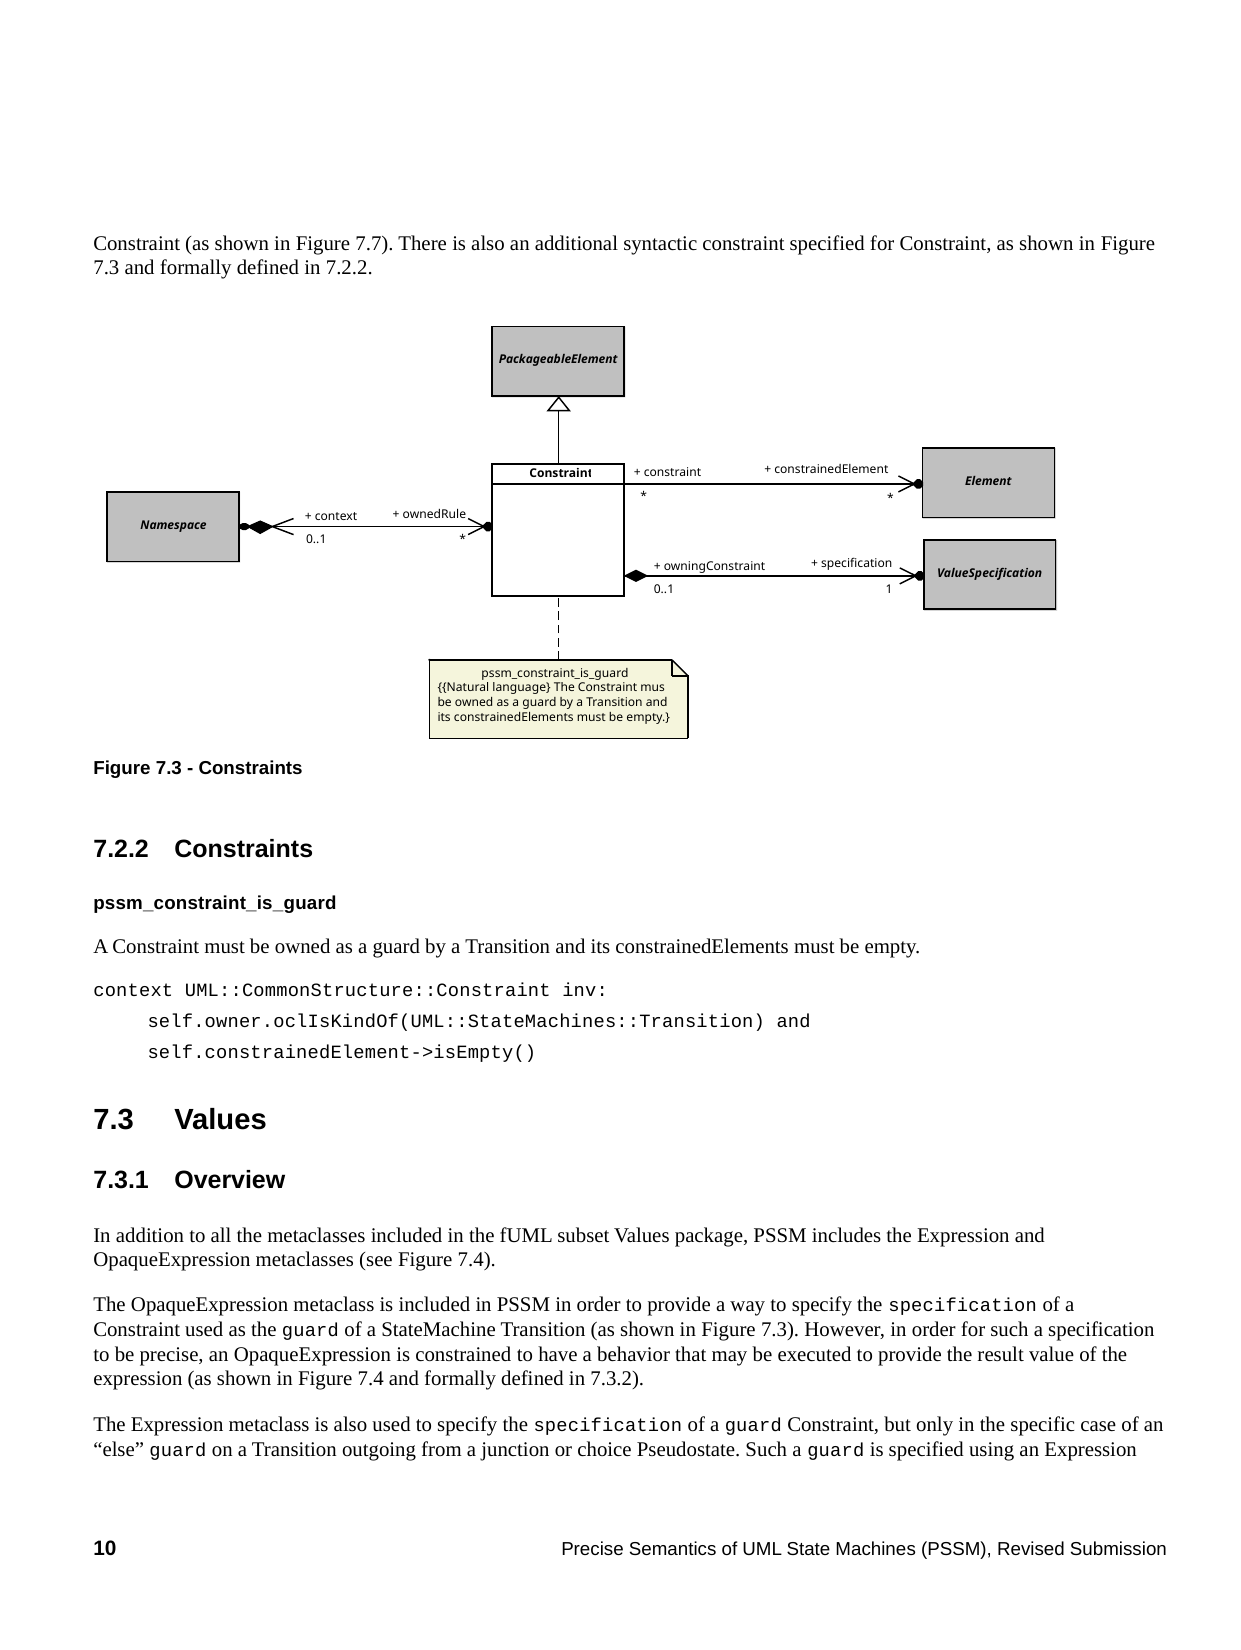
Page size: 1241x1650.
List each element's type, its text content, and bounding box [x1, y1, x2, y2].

text The Expression metaclass is also used to specify the specification of a guard Constraint, but only in the specific case of an “else” guard on a Transition outgoing from a junction or choice Pseudostate. Such a guard is specified using an Expression [93, 1411, 1164, 1462]
text Constraint (as shown in Figure 7.7). There is also an additional syntactic constraint specified for Constraint, as shown in Figure 7.3 and formally defined in 7.2.2. [93, 231, 1164, 279]
text The OpaqueExpression metaclass is included in PSSM in order to provide a way to specify the specification of a Constraint used as the guard of a StateMachine Transition (as shown in Figure 7.3). However, in order for such a specification to be precise, an OpaqueExpression is constrained to have a behavior that may be executed to provide the result value of the expression (as shown in Figure 7.4 and formally defined in 7.3.2). [93, 1292, 1164, 1390]
subtitle pssm_constraint_is_guard [93, 891, 1164, 913]
text self.constrainedElement->isEmpty() [93, 1042, 1164, 1064]
text context UML::CommonStructure::Constraint inv: [93, 979, 1164, 1002]
text Figure 7.3 - Constraints [93, 313, 1164, 778]
text self.owner.oclIsKindOf(UML::StateMachines::Transition) and [93, 1010, 1164, 1033]
subtitle Values [93, 1100, 1164, 1135]
subtitle Constraints [93, 833, 1164, 862]
text A Constraint must be owned as a guard by a Transition and its constrainedElements must be empty. [93, 934, 1164, 958]
text In addition to all the metaclasses included in the fUML subset Values package, PSSM includes the Expression and OpaqueExpression metaclasses (see Figure 7.4). [93, 1223, 1164, 1271]
subtitle Overview [93, 1164, 1164, 1194]
